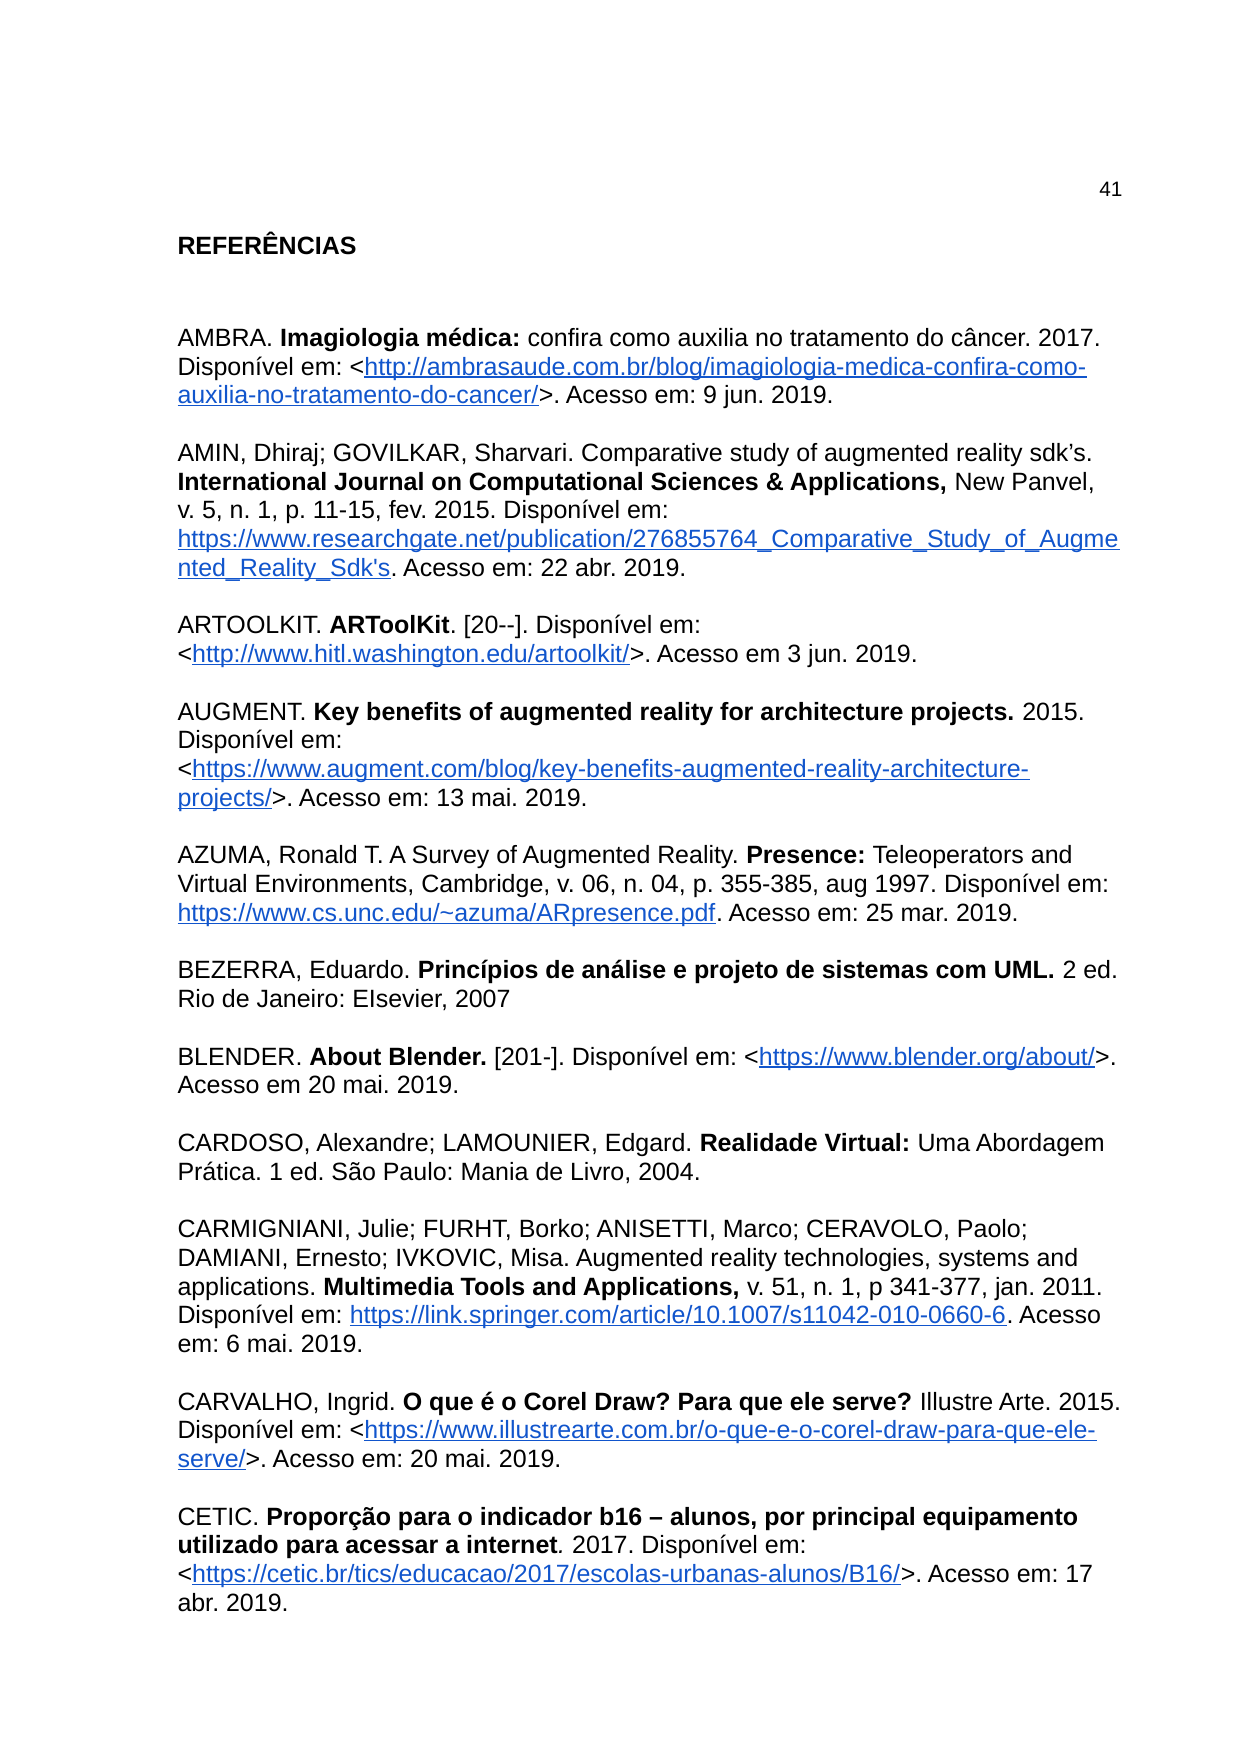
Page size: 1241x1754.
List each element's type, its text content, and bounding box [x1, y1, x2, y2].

text <https://www.augment.com/blog/key-benefits-augmented-reality-architecture-projects/>. Acesso em: 13 mai. 2019. [177, 754, 1122, 812]
text AUGMENT. Key benefits of augmented reality for architecture projects. 2015. Disponível em: [177, 697, 1122, 754]
subtitle REFERÊNCIAS [177, 231, 1122, 259]
text AZUMA, Ronald T. A Survey of Augmented Reality. Presence: Teleoperators and Virtual Environments, Cambridge, v. 06, n. 04, p. 355-385, aug 1997. Disponível em: https://www.cs.unc.edu/~azuma/ARpresence.pdf. Acesso em: 25 mar. 2019. [177, 840, 1122, 927]
text ARTOOLKIT. ARToolKit. [20--]. Disponível em: <http://www.hitl.washington.edu/artoolkit/>. Acesso em 3 jun. 2019. [177, 610, 1122, 668]
text CARDOSO, Alexandre; LAMOUNIER, Edgard. Realidade Virtual: Uma Abordagem Prática. 1 ed. São Paulo: Mania de Livro, 2004. [177, 1128, 1122, 1185]
text CETIC. Proporção para o indicador b16 – alunos, por principal equipamento utilizado para acessar a internet. 2017. Disponível em: <https://cetic.br/tics/educacao/2017/escolas-urbanas-alunos/B16/>. Acesso em: 17 abr. 2019. [177, 1502, 1122, 1617]
text BLENDER. About Blender. [201-]. Disponível em: <https://www.blender.org/about/>. Acesso em 20 mai. 2019. [177, 1042, 1122, 1099]
text CARMIGNIANI, Julie; FURHT, Borko; ANISETTI, Marco; CERAVOLO, Paolo; DAMIANI, Ernesto; IVKOVIC, Misa. Augmented reality technologies, systems and applications. Multimedia Tools and Applications, v. 51, n. 1, p 341-377, jan. 2011. Disponível em: https://link.springer.com/article/10.1007/s11042-010-0660-6. Acesso em: 6 mai. 2019. [177, 1214, 1122, 1358]
text CARVALHO, Ingrid. O que é o Corel Draw? Para que ele serve? Illustre Arte. 2015. Disponível em: <https://www.illustrearte.com.br/o-que-e-o-corel-draw-para-que-ele-serve/>. Acesso em: 20 mai. 2019. [177, 1387, 1122, 1473]
text BEZERRA, Eduardo. Princípios de análise e projeto de sistemas com UML. 2 ed. Rio de Janeiro: EIsevier, 2007 [177, 955, 1122, 1013]
text AMIN, Dhiraj; GOVILKAR, Sharvari. Comparative study of augmented reality sdk’s. International Journal on Computational Sciences & Applications, New Panvel, v. 5, n. 1, p. 11-15, fev. 2015. Disponível em: https://www.researchgate.net/publication/276855764_Comparative_Study_of_Augmented_Reality_Sdk's. Acesso em: 22 abr. 2019. [177, 438, 1122, 582]
text AMBRA. Imagiologia médica: confira como auxilia no tratamento do câncer. 2017. Disponível em: <http://ambrasaude.com.br/blog/imagiologia-medica-confira-como-auxilia-no-tratamento-do-cancer/>. Acesso em: 9 jun. 2019. [177, 323, 1122, 409]
